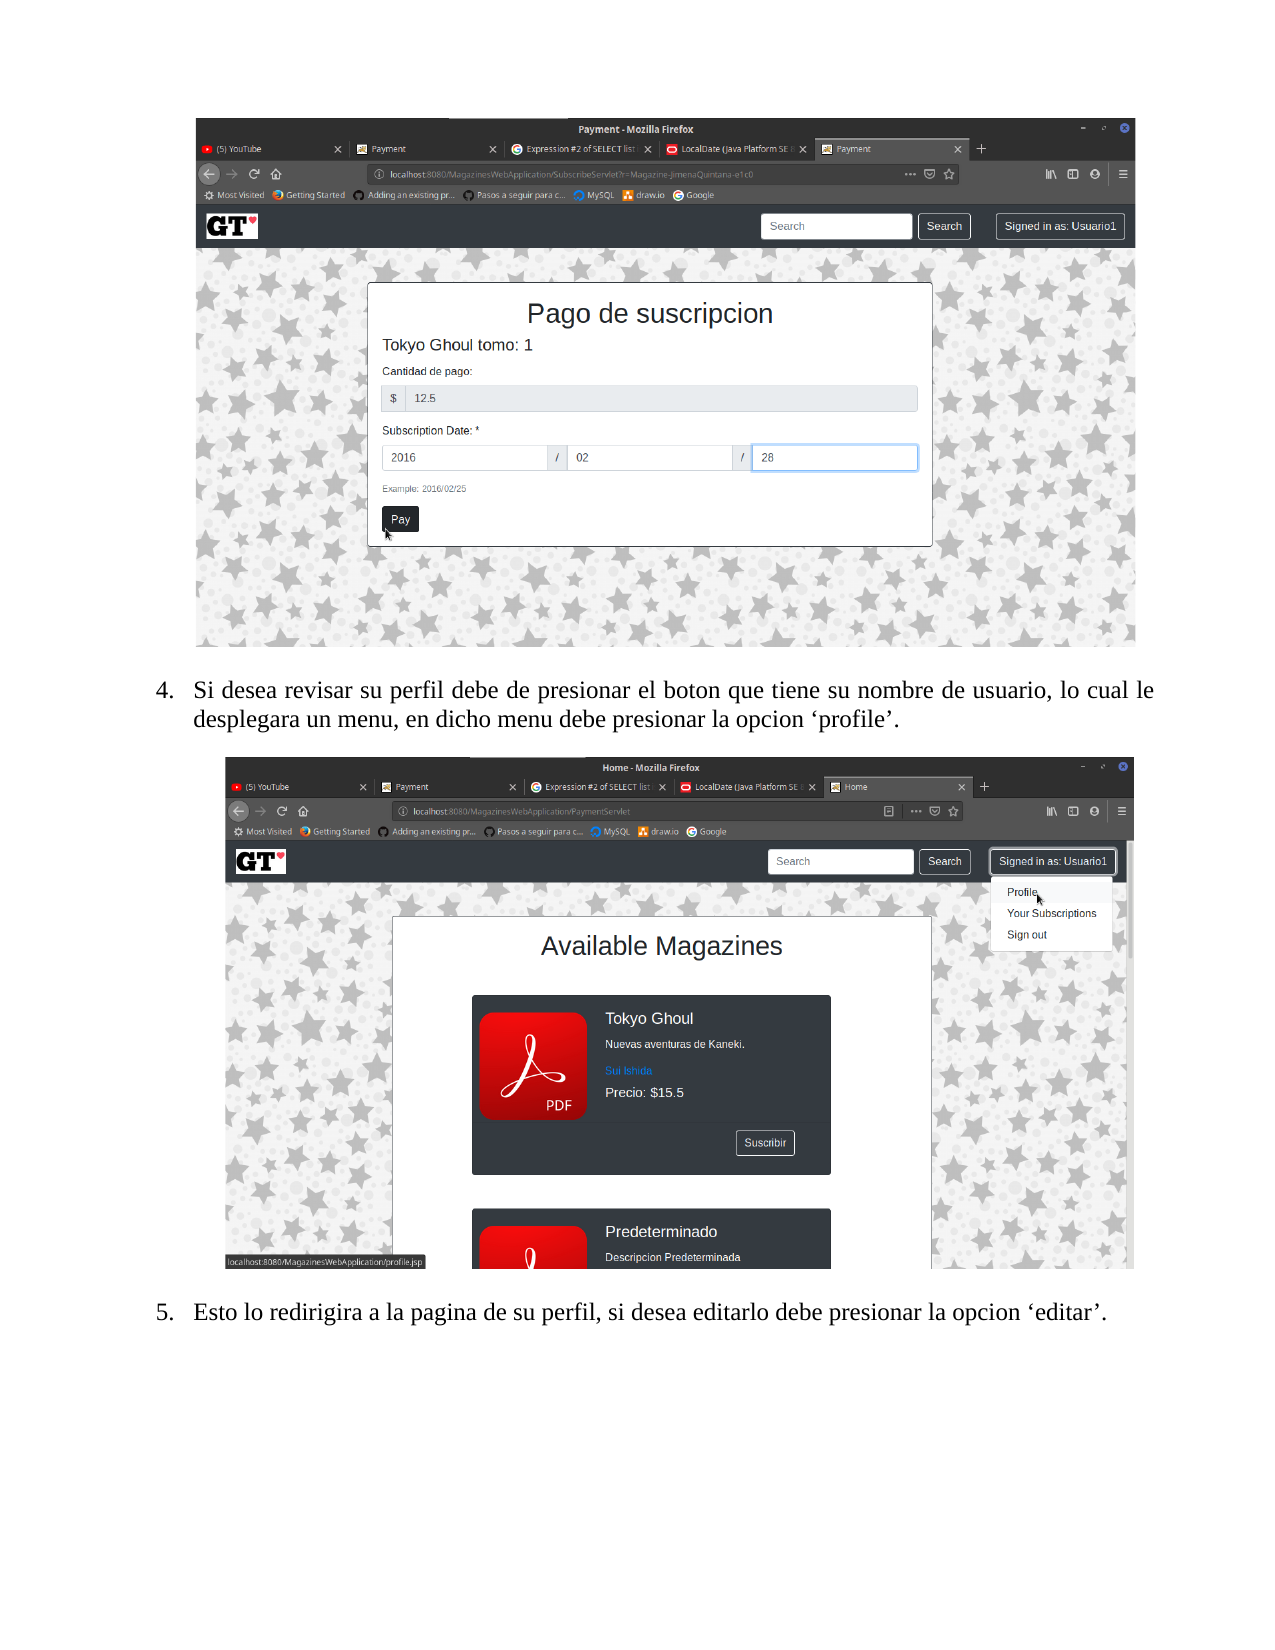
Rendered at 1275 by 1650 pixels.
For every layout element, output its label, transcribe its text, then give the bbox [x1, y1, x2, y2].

list Si desea revisar su perfil debe de presionar el boton que tiene su nombre de usuario, lo cual le desplegara un menu, en dicho menu debe presionar la opcion ‘profile’. [156, 675, 1157, 733]
picture [225, 757, 1134, 1269]
list Esto lo redirigira a la pagina de su perfil, si desea editarlo debe presionar la opcion ‘editar’. [156, 1297, 1157, 1326]
picture [195, 118, 1136, 647]
